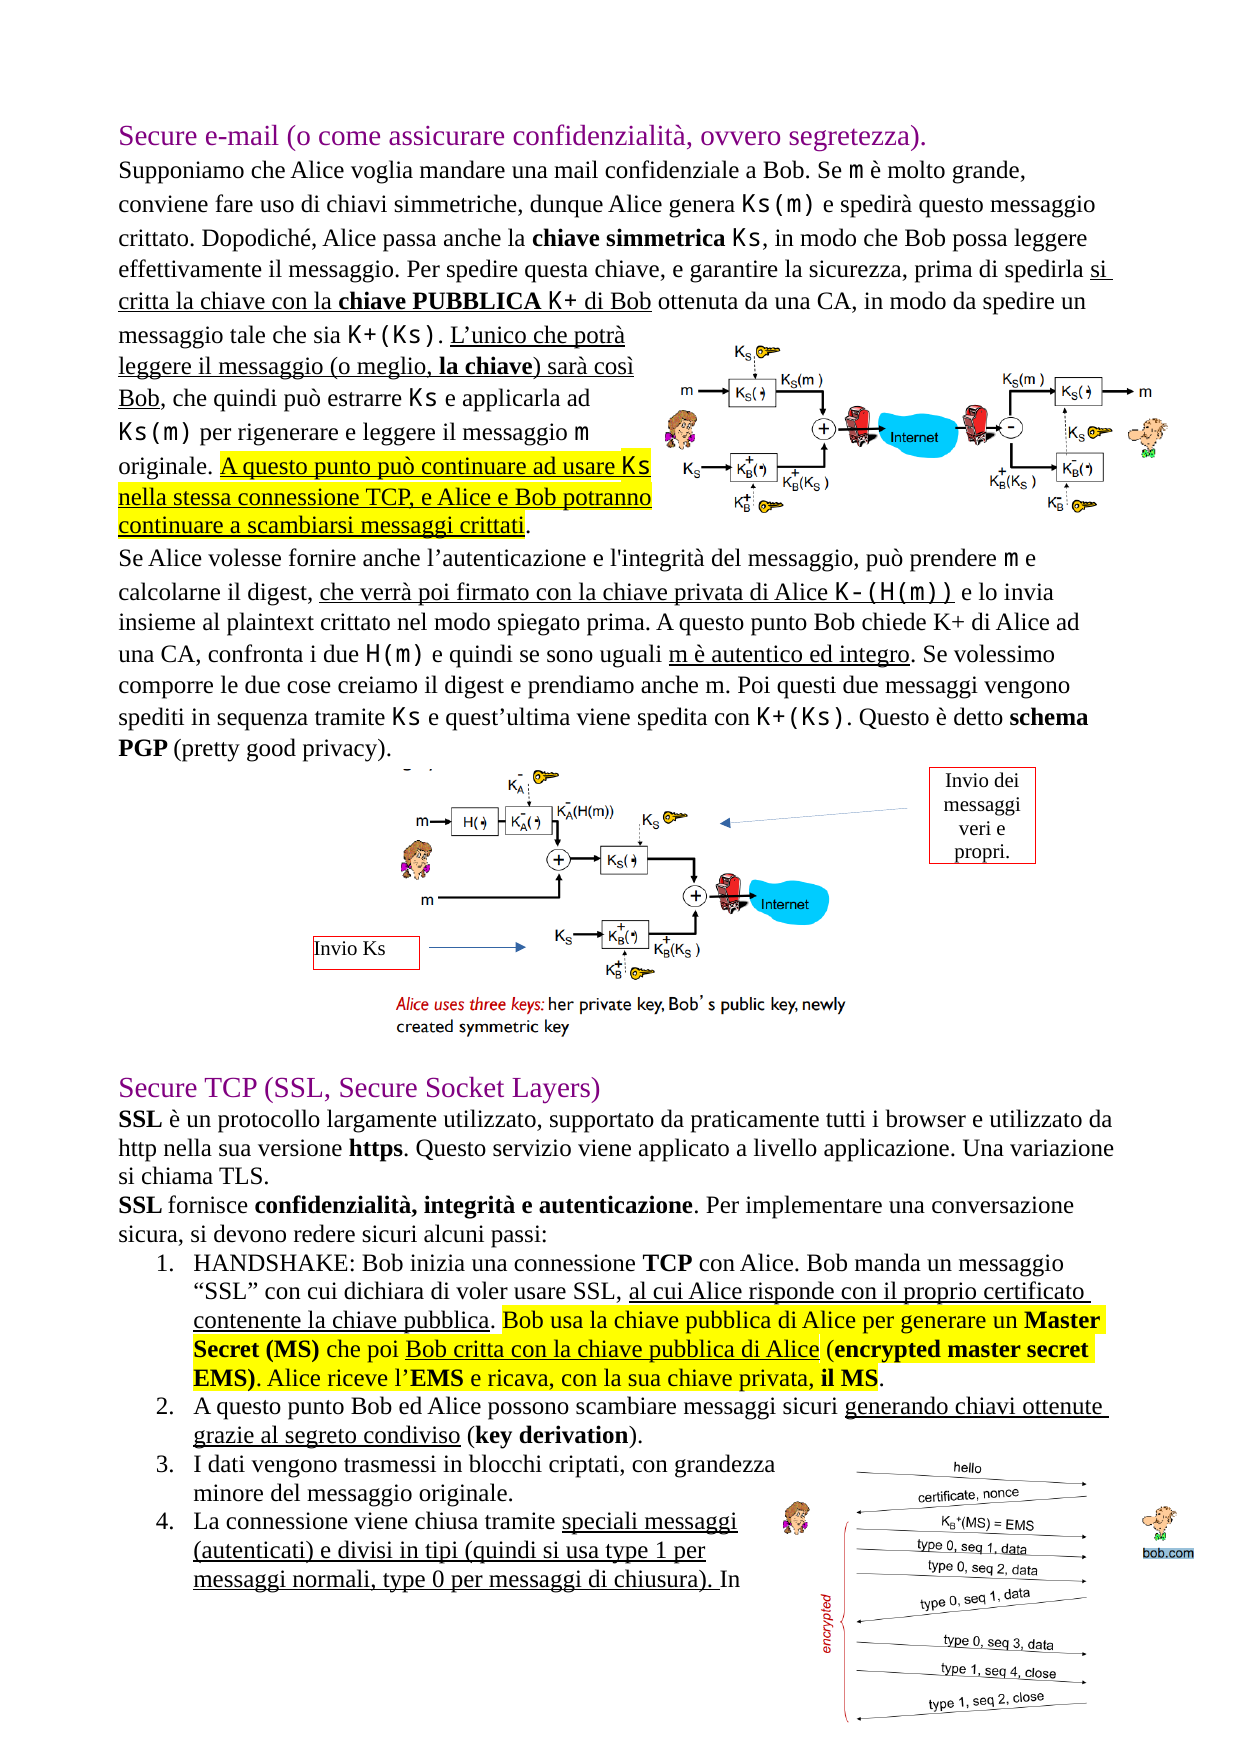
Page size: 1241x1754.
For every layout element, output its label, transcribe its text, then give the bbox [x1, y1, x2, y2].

list A questo punto Bob ed Alice possono scambiare messaggi sicuri generando chiavi ottenute grazie al segreto condiviso (key derivation). [156, 1391, 1122, 1449]
text SSL è un protocollo largamente utilizzato, supportato da praticamente tutti i browser e utilizzato da http nella sua versione https. Questo servizio viene applicato a livello applicazione. Una variazione si chiama TLS. [118, 1104, 1122, 1190]
picture [778, 1459, 1197, 1726]
list La connessione viene chiusa tramite speciali messaggi (autenticati) e divisi in tipi (quindi si usa type 1 per messaggi normali, type 0 per messaggi di chiusura). In [156, 1506, 778, 1593]
text Secure e-mail (o come assicurare confidenzialità, ovvero segretezza). [118, 118, 1122, 152]
picture [391, 769, 850, 1037]
list HANDSHAKE: Bob inizia una connessione TCP con Alice. Bob manda un messaggio “SSL” con cui dichiara di voler usare SSL, al cui Alice risponde con il proprio certificato contenente la chiave pubblica. Bob usa la chiave pubblica di Alice per generare un Master Secret (MS) che poi Bob critta con la chiave pubblica di Alice (encrypted master secret EMS). Alice riceve l’EMS e ricava, con la sua chiave privata, il MS. [156, 1248, 1122, 1391]
text Se Alice volesse fornire anche l’autenticazione e l'integrità del messaggio, può prendere m e calcolarne il digest, che verrà poi firmato con la chiave privata di Alice K-(H(m)) e lo invia insieme al plaintext crittato nel modo spiegato prima. A questo punto Bob chiede K+ di Alice ad una CA, confronta i due H(m) e quindi se sono uguali m è autentico ed integro. Se volessimo comporre le due cose creiamo il digest e prendiamo anche m. Poi questi due messaggi vengono spediti in sequenza tramite Ks e quest’ultima viene spedita con K+(Ks). Questo è detto schema PGP (pretty good privacy). [118, 539, 1122, 762]
text Supponiamo che Alice voglia mandare una mail confidenziale a Bob. Se m è molto grande, conviene fare uso di chiavi simmetriche, dunque Alice genera Ks(m) e spedirà questo messaggio crittato. Dopodiché, Alice passa anche la chiave simmetrica Ks, in modo che Bob possa leggere effettivamente il messaggio. Per spedire questa chiave, e garantire la sicurezza, prima di spedirla si critta la chiave con la chiave PUBBLICA K+ di Bob ottenuta da una CA, in modo da spedire un messaggio tale che sia K+(Ks). L’unico che potrà leggere il messaggio (o meglio, la chiave) sarà così Bob, che quindi può estrarre Ks e applicarla ad Ks(m) per rigenerare e leggere il messaggio m originale. A questo punto può continuare ad usare Ks nella stessa connessione TCP, e Alice e Bob potranno continuare a scambiarsi messaggi crittati. [118, 152, 1122, 539]
picture [391, 937, 419, 969]
text Secure TCP (SSL, Secure Socket Layers) [118, 1070, 1122, 1104]
text SSL fornisce confidenzialità, integrità e autenticazione. Per implementare una conversazione sicura, si devono redere sicuri alcuni passi: [118, 1190, 1122, 1248]
picture [663, 340, 1170, 515]
list I dati vengono trasmessi in blocchi criptati, con grandezza minore del messaggio originale. [156, 1449, 1122, 1506]
